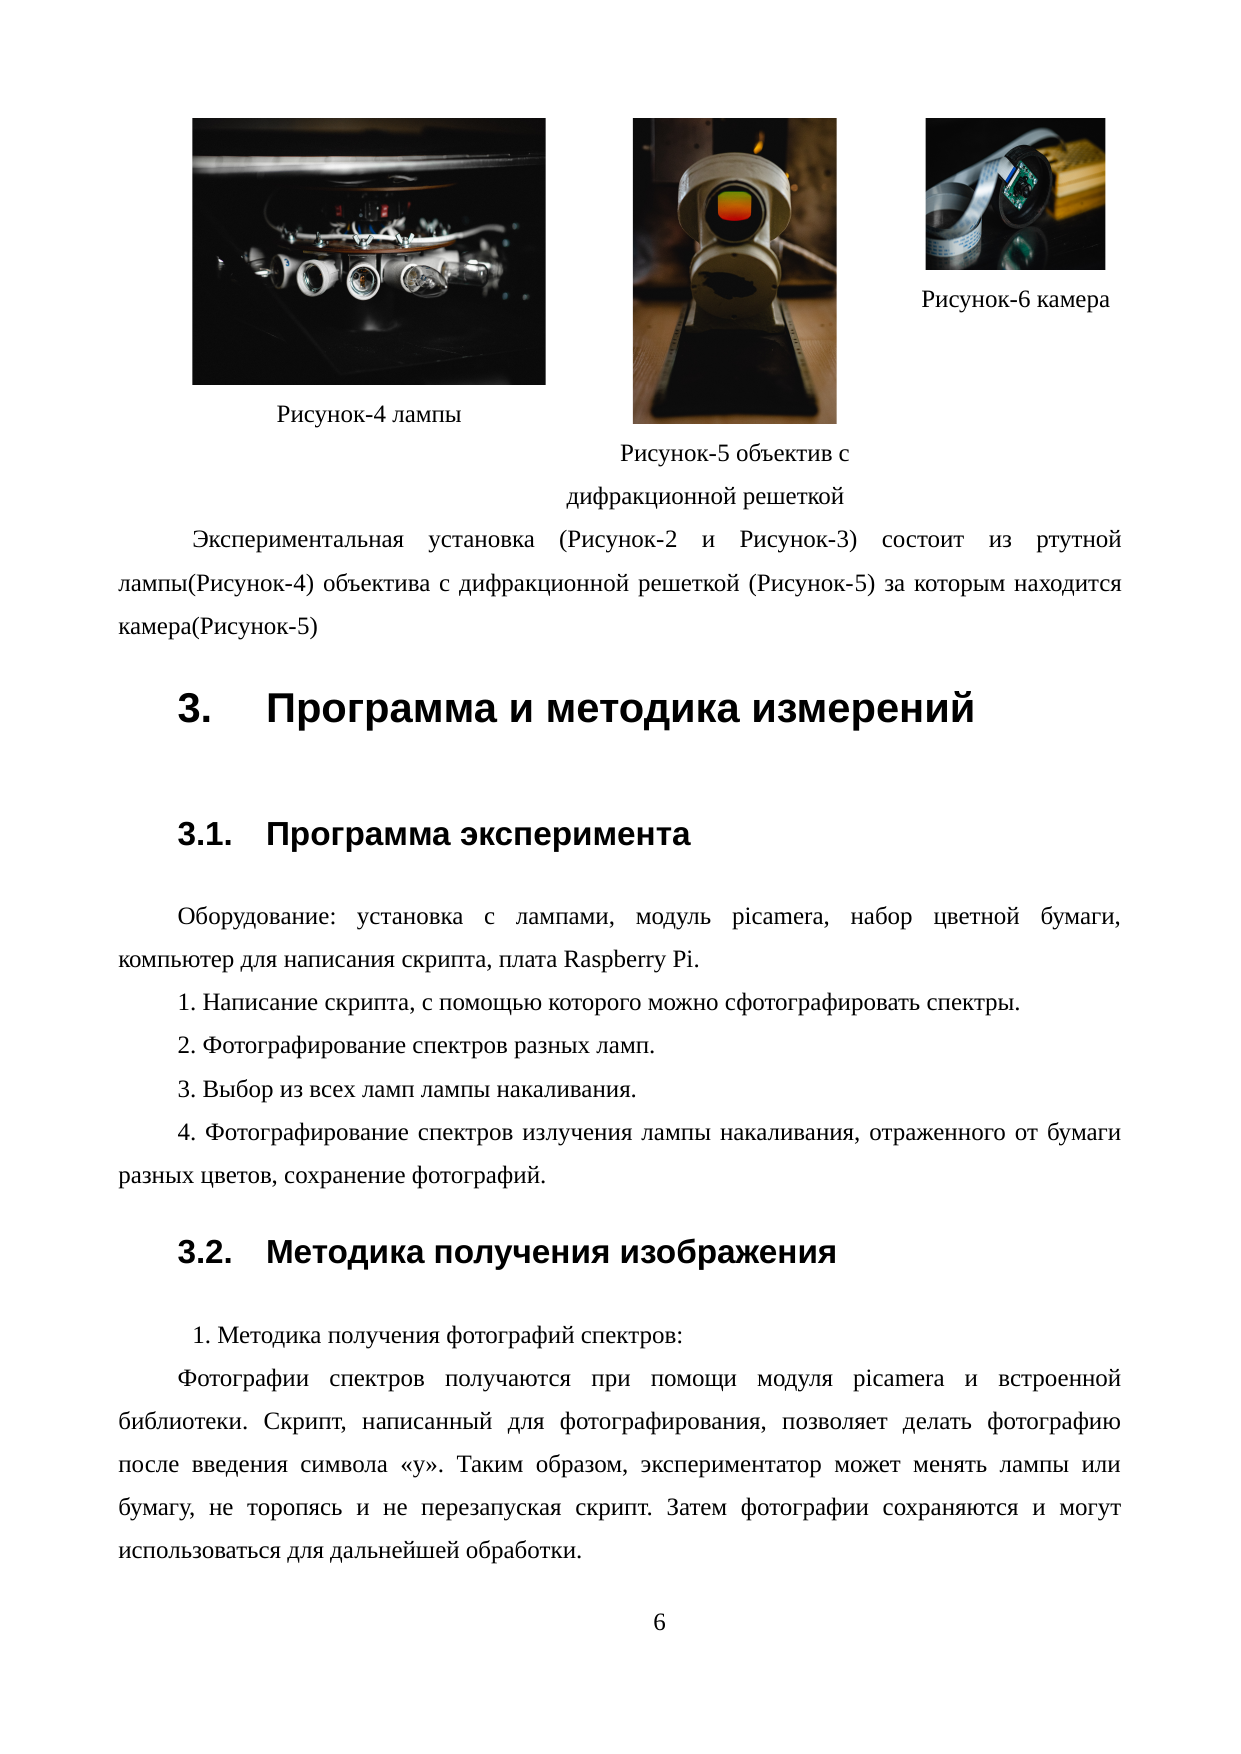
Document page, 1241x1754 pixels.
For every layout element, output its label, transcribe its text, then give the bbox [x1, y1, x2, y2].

picture [192, 118, 546, 385]
text 2. Фотографирование спектров разных ламп. [118, 1031, 1122, 1059]
table_cell Рисунок-4 лампы [118, 118, 561, 524]
picture [925, 118, 1106, 270]
subtitle Программа эксперимента [118, 814, 1122, 853]
subtitle Методика получения изображения [118, 1233, 1122, 1271]
text Фотографии спектров получаются при помощи модуля picamera и встроенной библиотеки. Скрипт, написанный для фотографирования, позволяет делать фотографию после введения символа «y». Таким образом, экспериментатор может менять лампы или бумагу, не торопясь и не перезапуская скрипт. Затем фотографии сохраняются и могут использоваться для дальнейшей обработки. [118, 1363, 1122, 1564]
text 3. Выбор из всех ламп лампы накаливания. [118, 1074, 1122, 1102]
text 4. Фотографирование спектров излучения лампы накаливания, отраженного от бумаги разных цветов, сохранение фотографий. [118, 1117, 1122, 1189]
picture [632, 118, 837, 424]
text Экспериментальная установка (Рисунок-2 и Рисунок-3) состоит из ртутной лампы(Рисунок-4) объектива с дифракционной решеткой (Рисунок-5) за которым находится камера(Рисунок-5) [118, 524, 1122, 639]
table_cell Рисунок-6 камера [850, 118, 1122, 524]
subtitle Программа и методика измерений [118, 683, 1122, 731]
table_cell Рисунок-5 объектив с дифракционной решеткой [561, 118, 850, 524]
text 1. Методика получения фотографий спектров: [118, 1320, 1122, 1348]
text Оборудование: установка с лампами, модуль picamera, набор цветной бумаги, компьютер для написания скрипта, плата Raspberry Pi. [118, 901, 1122, 973]
text 1. Написание скрипта, с помощью которого можно сфотографировать спектры. [118, 987, 1122, 1016]
